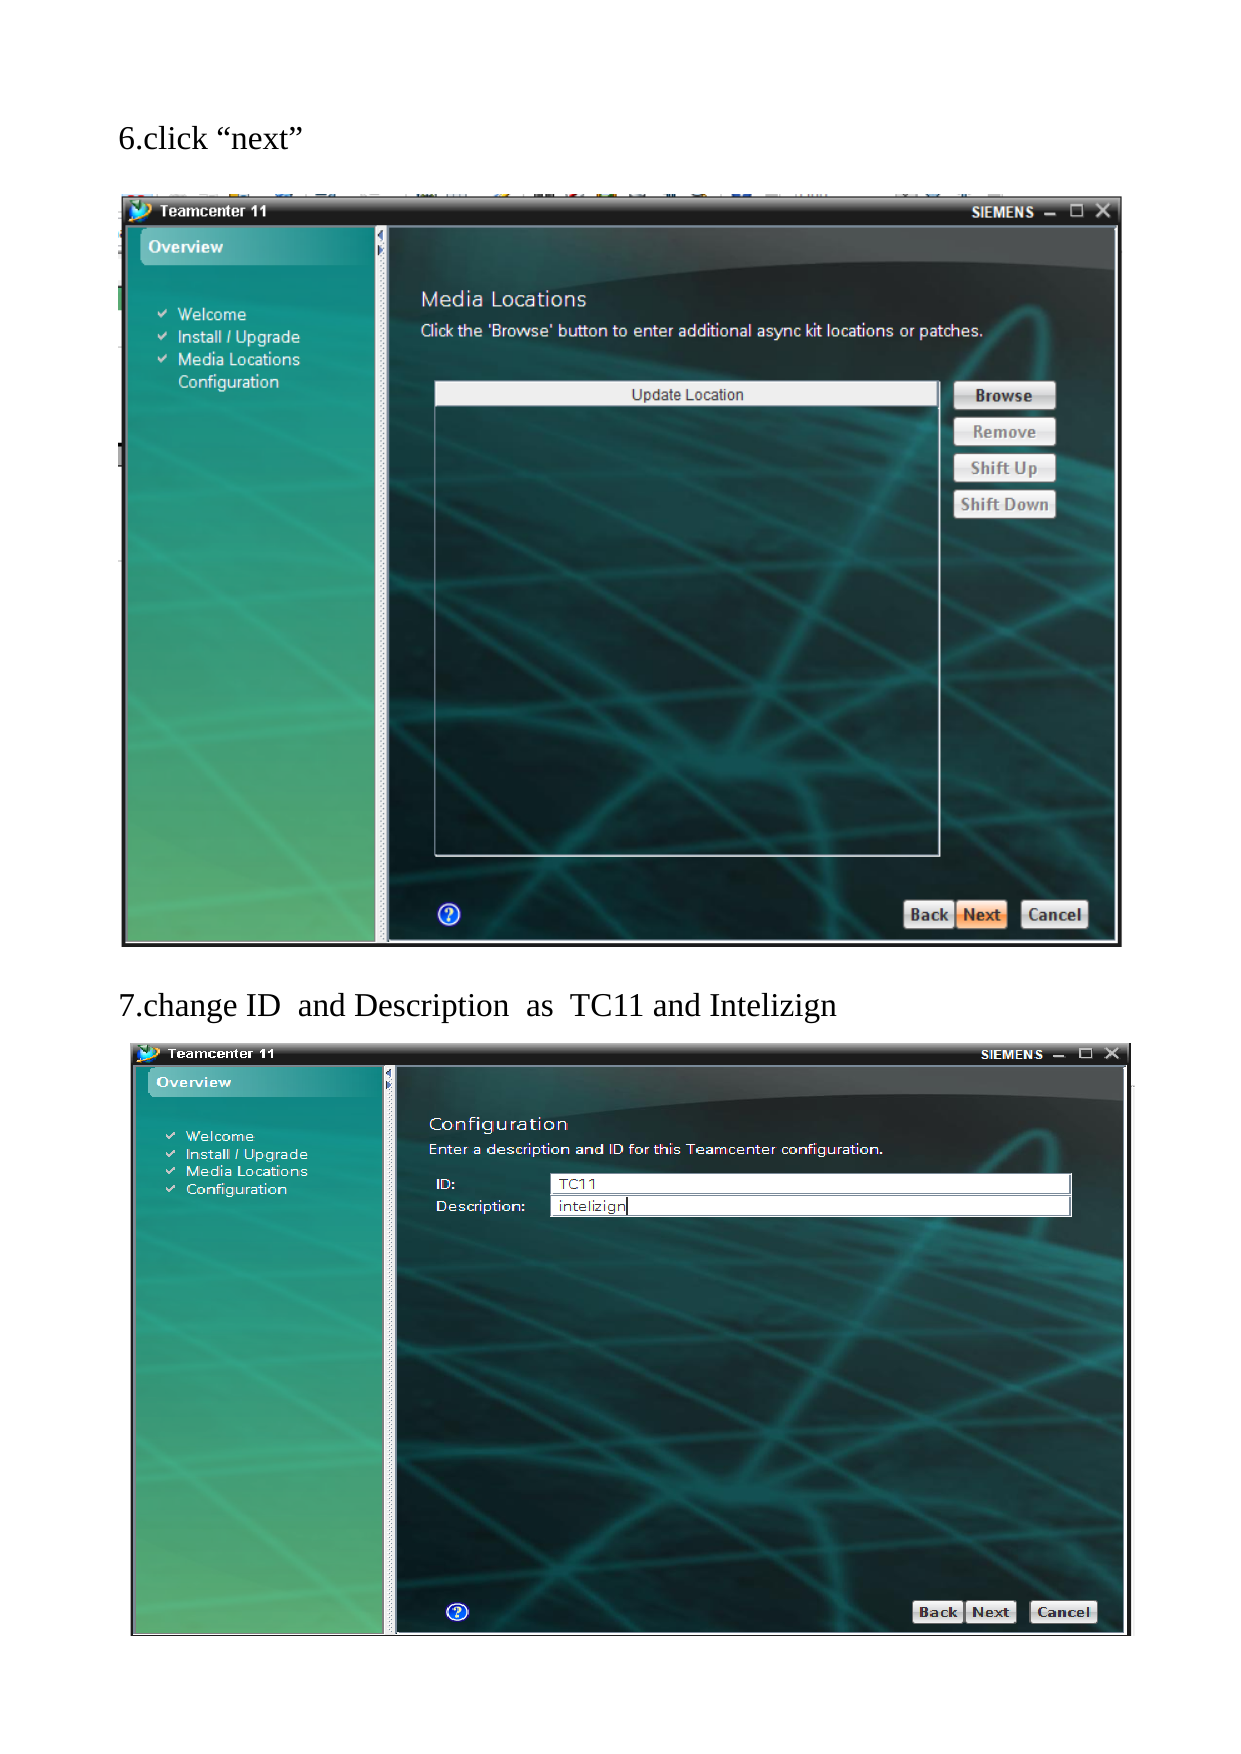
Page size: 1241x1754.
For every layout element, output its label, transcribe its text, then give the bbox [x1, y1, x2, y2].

text 6.click “next” [118, 118, 1122, 156]
text 7.change ID and Description as TC11 and Intelizign [118, 985, 1122, 1023]
picture [130, 1043, 1135, 1636]
picture [118, 194, 1123, 947]
